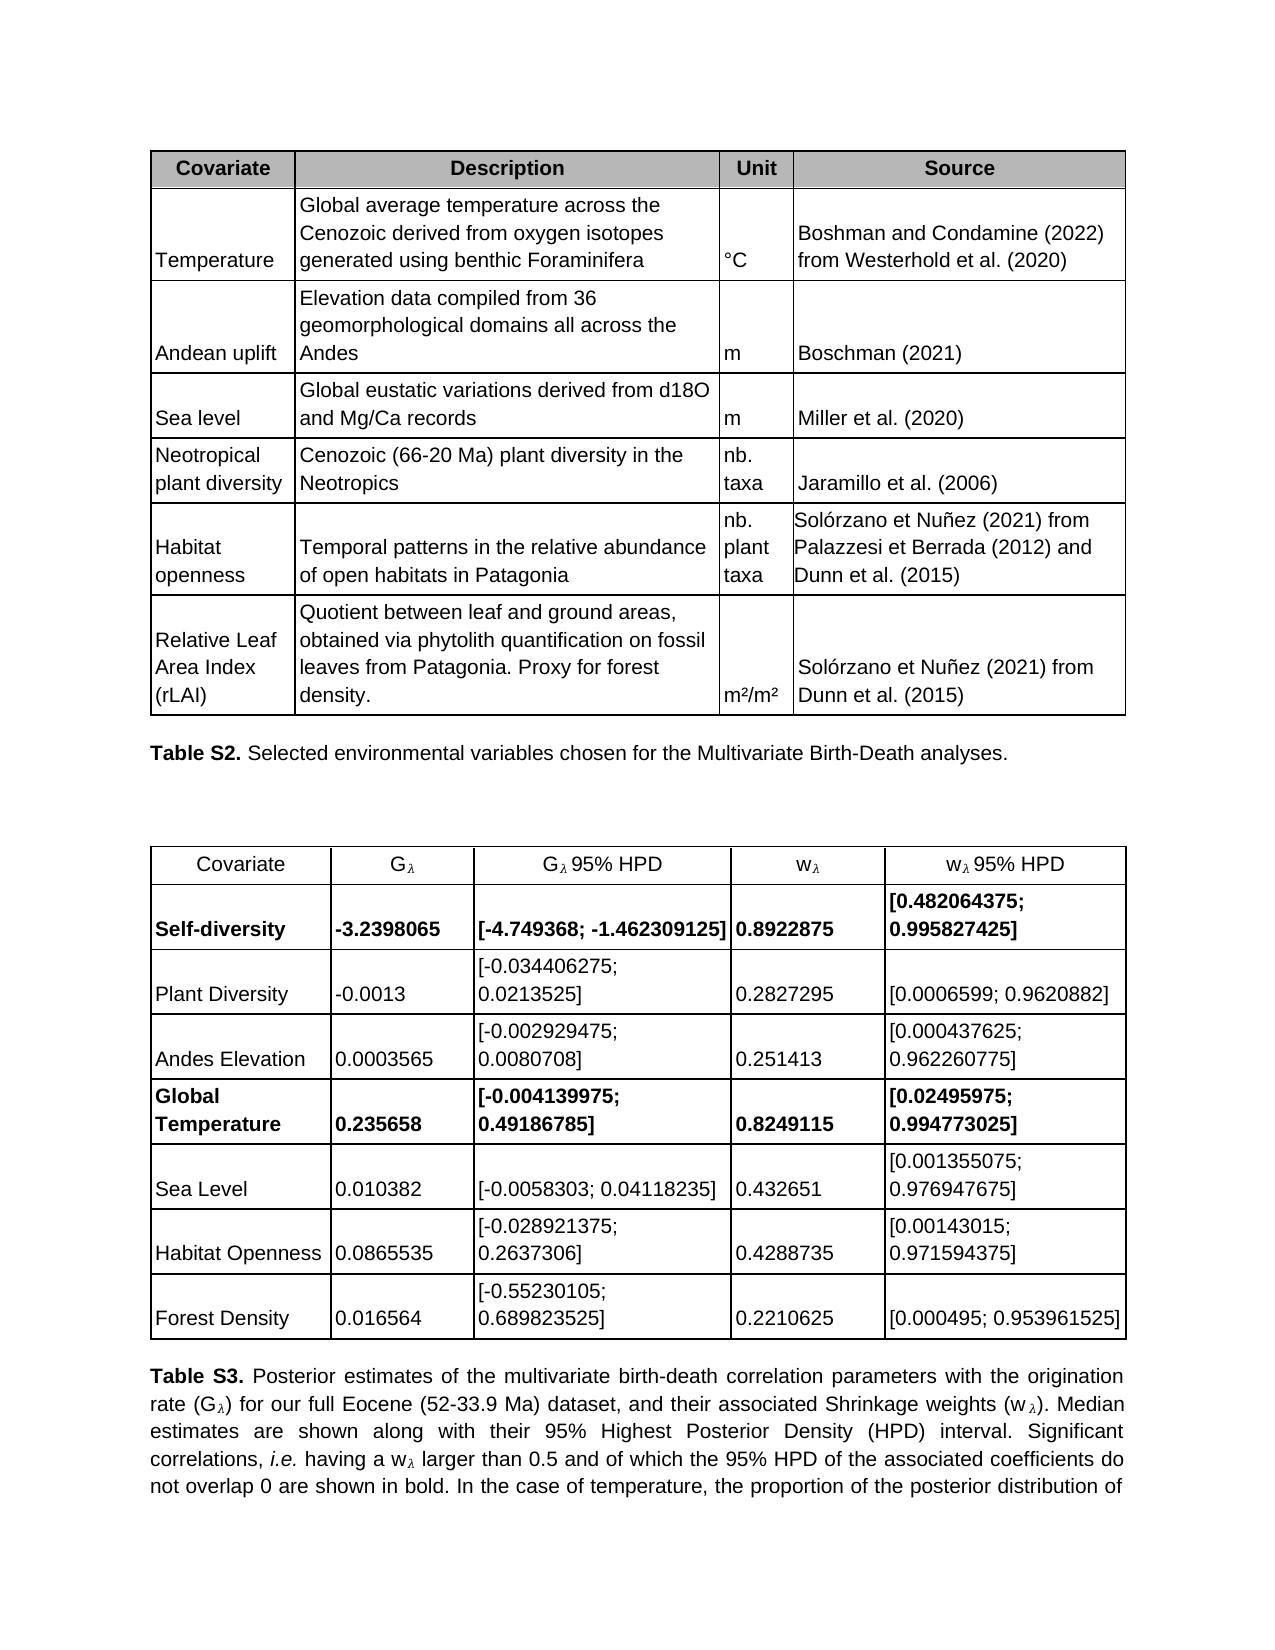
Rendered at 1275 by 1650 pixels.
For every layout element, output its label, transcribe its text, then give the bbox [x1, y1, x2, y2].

table_cell Self-diversity [152, 885, 330, 948]
table_cell -3.2398065 [332, 885, 473, 948]
text Table S3. Posterior estimates of the multivariate birth-death correlation parameters with the origination rate (G𝜆) for our full Eocene (52-33.9 Ma) dataset, and their associated Shrinkage weights (w𝜆). Median estimates are shown along with their 95% Highest Posterior Density (HPD) interval. Significant correlations, i.e. having a w𝜆 larger than 0.5 and of which the 95% HPD of the associated coefficients do not overlap 0 are shown in bold. In the case of temperature, the proportion of the posterior distribution of [150, 1364, 1125, 1498]
table_cell Andes Elevation [152, 1015, 330, 1078]
table_cell [-0.028921375; 0.2637306] [475, 1210, 730, 1273]
table_cell Global average temperature across the Cenozoic derived from oxygen isotopes generated using benthic Foraminifera [296, 189, 719, 280]
table_cell nb. plant taxa [720, 504, 793, 594]
table_cell Global eustatic variations derived from d18O and Mg/Ca records [296, 374, 719, 437]
table_cell Elevation data compiled from 36 geomorphological domains all across the Andes [296, 281, 719, 372]
table_header w𝜆 95% HPD [886, 847, 1125, 883]
table_cell [0.00143015; 0.971594375] [886, 1210, 1125, 1273]
table_cell Cenozoic (66-20 Ma) plant diversity in the Neotropics [296, 439, 719, 502]
table_cell 0.2210625 [732, 1275, 884, 1338]
table_cell [0.482064375; 0.995827425] [886, 885, 1125, 948]
table_cell 0.2827295 [732, 950, 884, 1013]
table_cell 0.8249115 [732, 1080, 884, 1143]
table_cell [-0.0058303; 0.04118235] [475, 1145, 730, 1208]
table_cell Andean uplift [152, 281, 294, 372]
table_cell Quotient between leaf and ground areas, obtained via phytolith quantification on fossil leaves from Patagonia. Proxy for forest density. [296, 596, 719, 714]
table_cell [-0.034406275; 0.0213525] [475, 950, 730, 1013]
table_cell 0.8922875 [732, 885, 884, 948]
table_cell 0.010382 [332, 1145, 473, 1208]
table_cell 0.4288735 [732, 1210, 884, 1273]
table_header G𝜆 95% HPD [475, 847, 731, 883]
table_cell Temporal patterns in the relative abundance of open habitats in Patagonia [296, 504, 719, 594]
table_cell 0.0003565 [332, 1015, 473, 1078]
table_cell Habitat openness [152, 504, 294, 594]
table_cell Solórzano et Nuñez (2021) from Dunn et al. (2015) [794, 596, 1125, 714]
table_cell Boschman (2021) [794, 281, 1125, 372]
table_cell Habitat Openness [152, 1210, 330, 1273]
table_cell [0.0006599; 0.9620882] [886, 950, 1125, 1013]
table_header Unit [720, 152, 793, 187]
table_cell [0.02495975; 0.994773025] [886, 1080, 1125, 1143]
table_header w𝜆 [732, 847, 885, 883]
table_cell [-0.55230105; 0.689823525] [475, 1275, 730, 1338]
table_header Source [794, 152, 1125, 187]
table_cell m [720, 374, 793, 437]
text Table S2. Selected environmental variables chosen for the Multivariate Birth-Death analyses. [150, 741, 1125, 765]
table_cell Plant Diversity [152, 950, 330, 1013]
table_cell Temperature [152, 189, 294, 280]
table_header Covariate [152, 152, 294, 187]
table_cell Forest Density [152, 1275, 330, 1338]
table_cell [-0.002929475; 0.0080708] [475, 1015, 730, 1078]
table_cell 0.251413 [732, 1015, 884, 1078]
table_cell Miller et al. (2020) [794, 374, 1125, 437]
table_cell 0.016564 [332, 1275, 473, 1338]
table_cell Global Temperature [152, 1080, 330, 1143]
table_cell Relative Leaf Area Index (rLAI) [152, 596, 294, 714]
table_cell 0.235658 [332, 1080, 473, 1143]
table_cell m [720, 281, 793, 372]
table_cell [0.000437625; 0.962260775] [886, 1015, 1125, 1078]
table_cell [0.001355075; 0.976947675] [886, 1145, 1125, 1208]
table_header Description [296, 152, 719, 187]
table_cell Sea level [152, 374, 294, 437]
table_cell [0.000495; 0.953961525] [886, 1275, 1125, 1338]
table_cell -0.0013 [332, 950, 473, 1013]
table_cell Jaramillo et al. (2006) [794, 439, 1125, 502]
table_cell 0.0865535 [332, 1210, 473, 1273]
table_cell [-0.004139975; 0.49186785] [475, 1080, 730, 1143]
table_cell °C [720, 189, 793, 280]
table_cell Sea Level [152, 1145, 330, 1208]
table_cell Solórzano et Nuñez (2021) from Palazzesi et Berrada (2012) and Dunn et al. (2015) [794, 504, 1125, 594]
table_cell nb. taxa [720, 439, 793, 502]
table_header Covariate [152, 847, 331, 883]
table_cell 0.432651 [732, 1145, 884, 1208]
table_cell Boshman and Condamine (2022) from Westerhold et al. (2020) [794, 189, 1125, 280]
table_cell [-4.749368; -1.462309125] [475, 885, 730, 948]
table_cell m²/m² [720, 596, 793, 714]
table_header G𝜆 [332, 847, 474, 883]
table_cell Neotropical plant diversity [152, 439, 294, 502]
